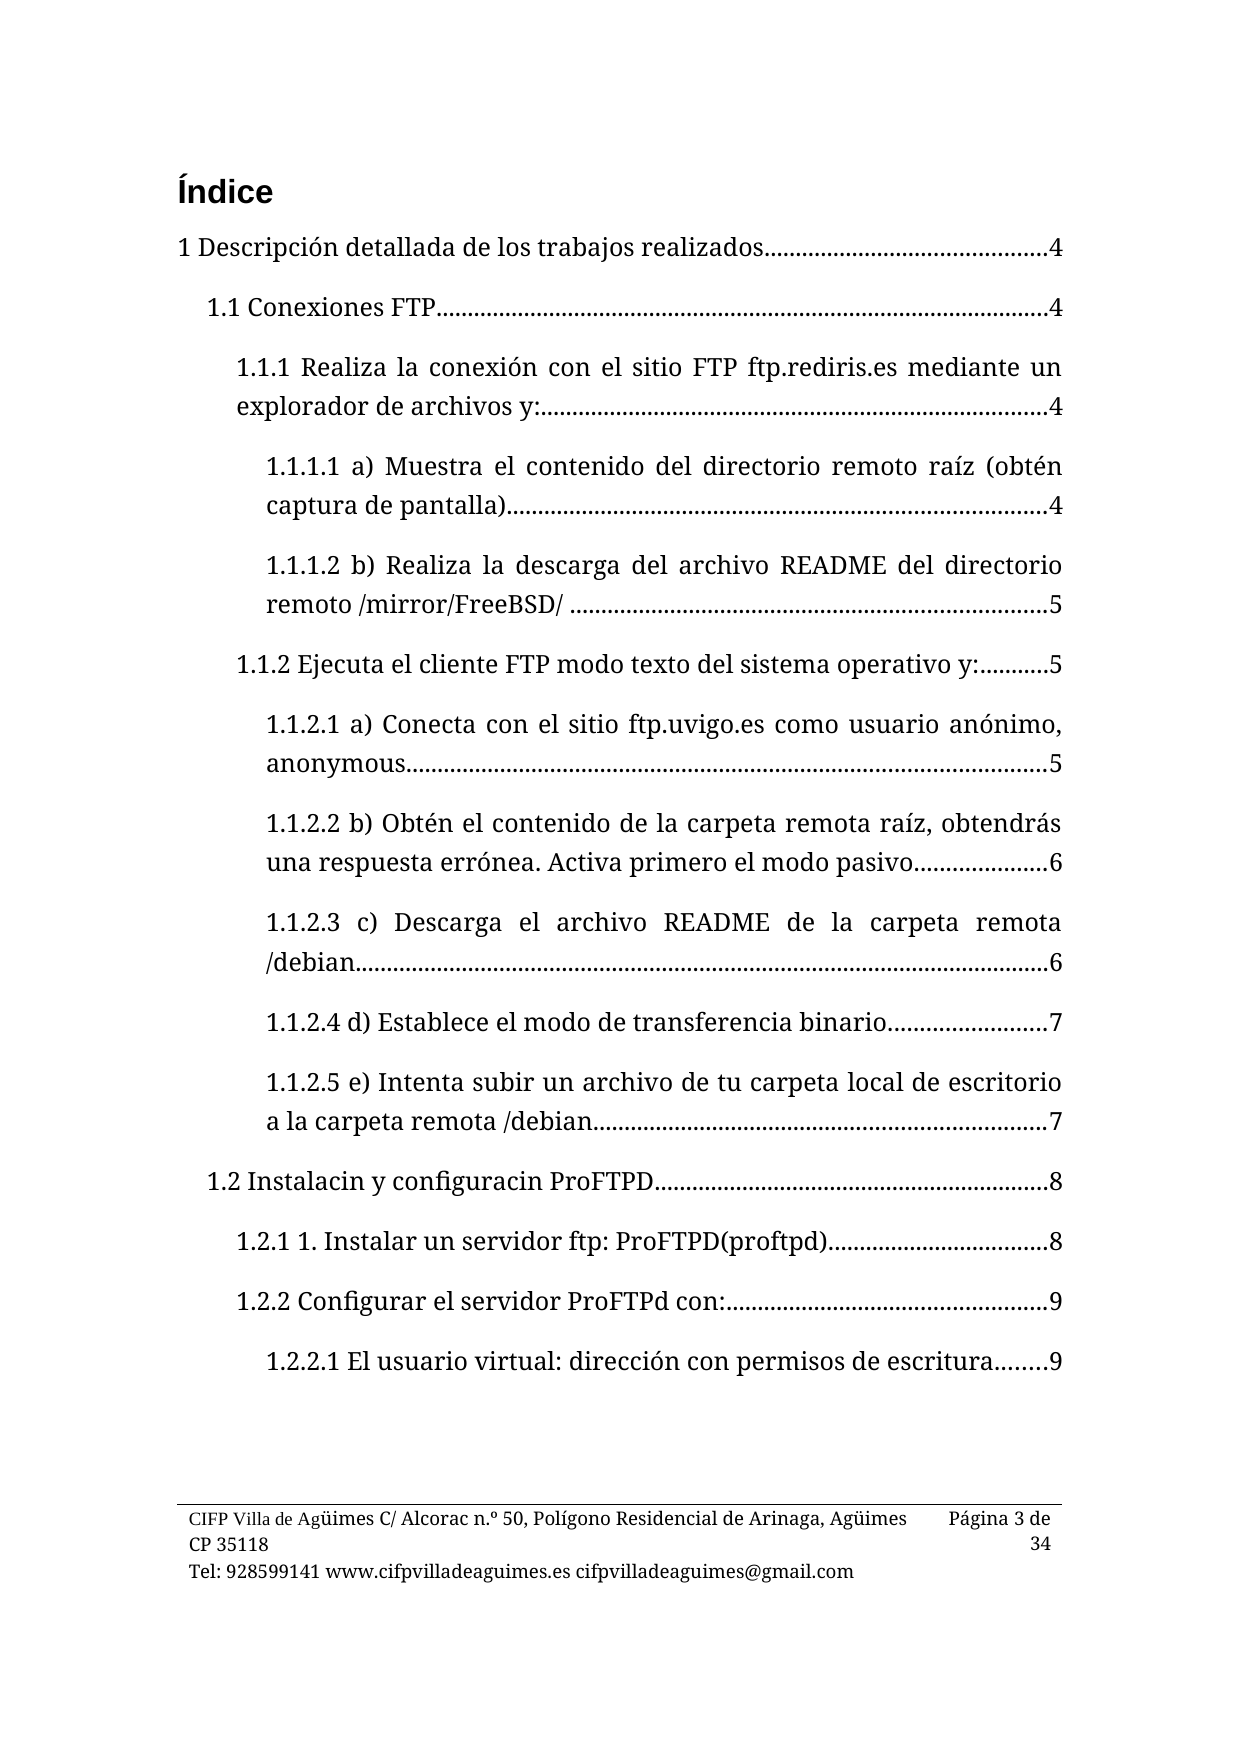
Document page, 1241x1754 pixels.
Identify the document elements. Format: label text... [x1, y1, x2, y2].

text 1.1.2.5 e) Intenta subir un archivo de tu carpeta local de escritorio a la carpeta remota /debian 7 [266, 1064, 1063, 1137]
text 1.1.2 Ejecuta el cliente FTP modo texto del sistema operativo y: 5 [236, 647, 1063, 681]
text 1.1.2.1 a) Conecta con el sitio ftp.uvigo.es como usuario anónimo, anonymous. 5 [266, 707, 1063, 780]
text 1.1.1.1 a) Muestra el contenido del directorio remoto raíz (obtén captura de pantalla). 4 [266, 448, 1063, 522]
text 1.2 Instalacin y configuracin ProFTPD 8 [207, 1163, 1063, 1197]
text 1.2.2 Configurar el servidor ProFTPd con: 9 [236, 1283, 1063, 1317]
text 1.2.2.1 El usuario virtual: dirección con permisos de escritura. 9 [266, 1343, 1063, 1377]
text 1.1.1 Realiza la conexión con el sitio FTP ftp.rediris.es mediante un explorador de archivos y: 4 [236, 349, 1063, 422]
text 1.1.1.2 b) Realiza la descarga del archivo README del directorio remoto /mirror/FreeBSD/ . 5 [266, 548, 1063, 621]
text 1.1.2.2 b) Obtén el contenido de la carpeta remota raíz, obtendrás una respuesta errónea. Activa primero el modo pasivo. 6 [266, 806, 1063, 879]
text 1.2.1 1. Instalar un servidor ftp: ProFTPD(proftpd). 8 [236, 1223, 1063, 1257]
text 1 Descripción detallada de los trabajos realizados 4 [177, 229, 1063, 263]
subtitle Índice [177, 173, 1063, 211]
text 1.1 Conexiones FTP 4 [207, 289, 1063, 323]
text 1.1.2.3 c) Descarga el archivo README de la carpeta remota /debian. 6 [266, 905, 1063, 978]
text 1.1.2.4 d) Establece el modo de transferencia binario. 7 [266, 1004, 1063, 1038]
